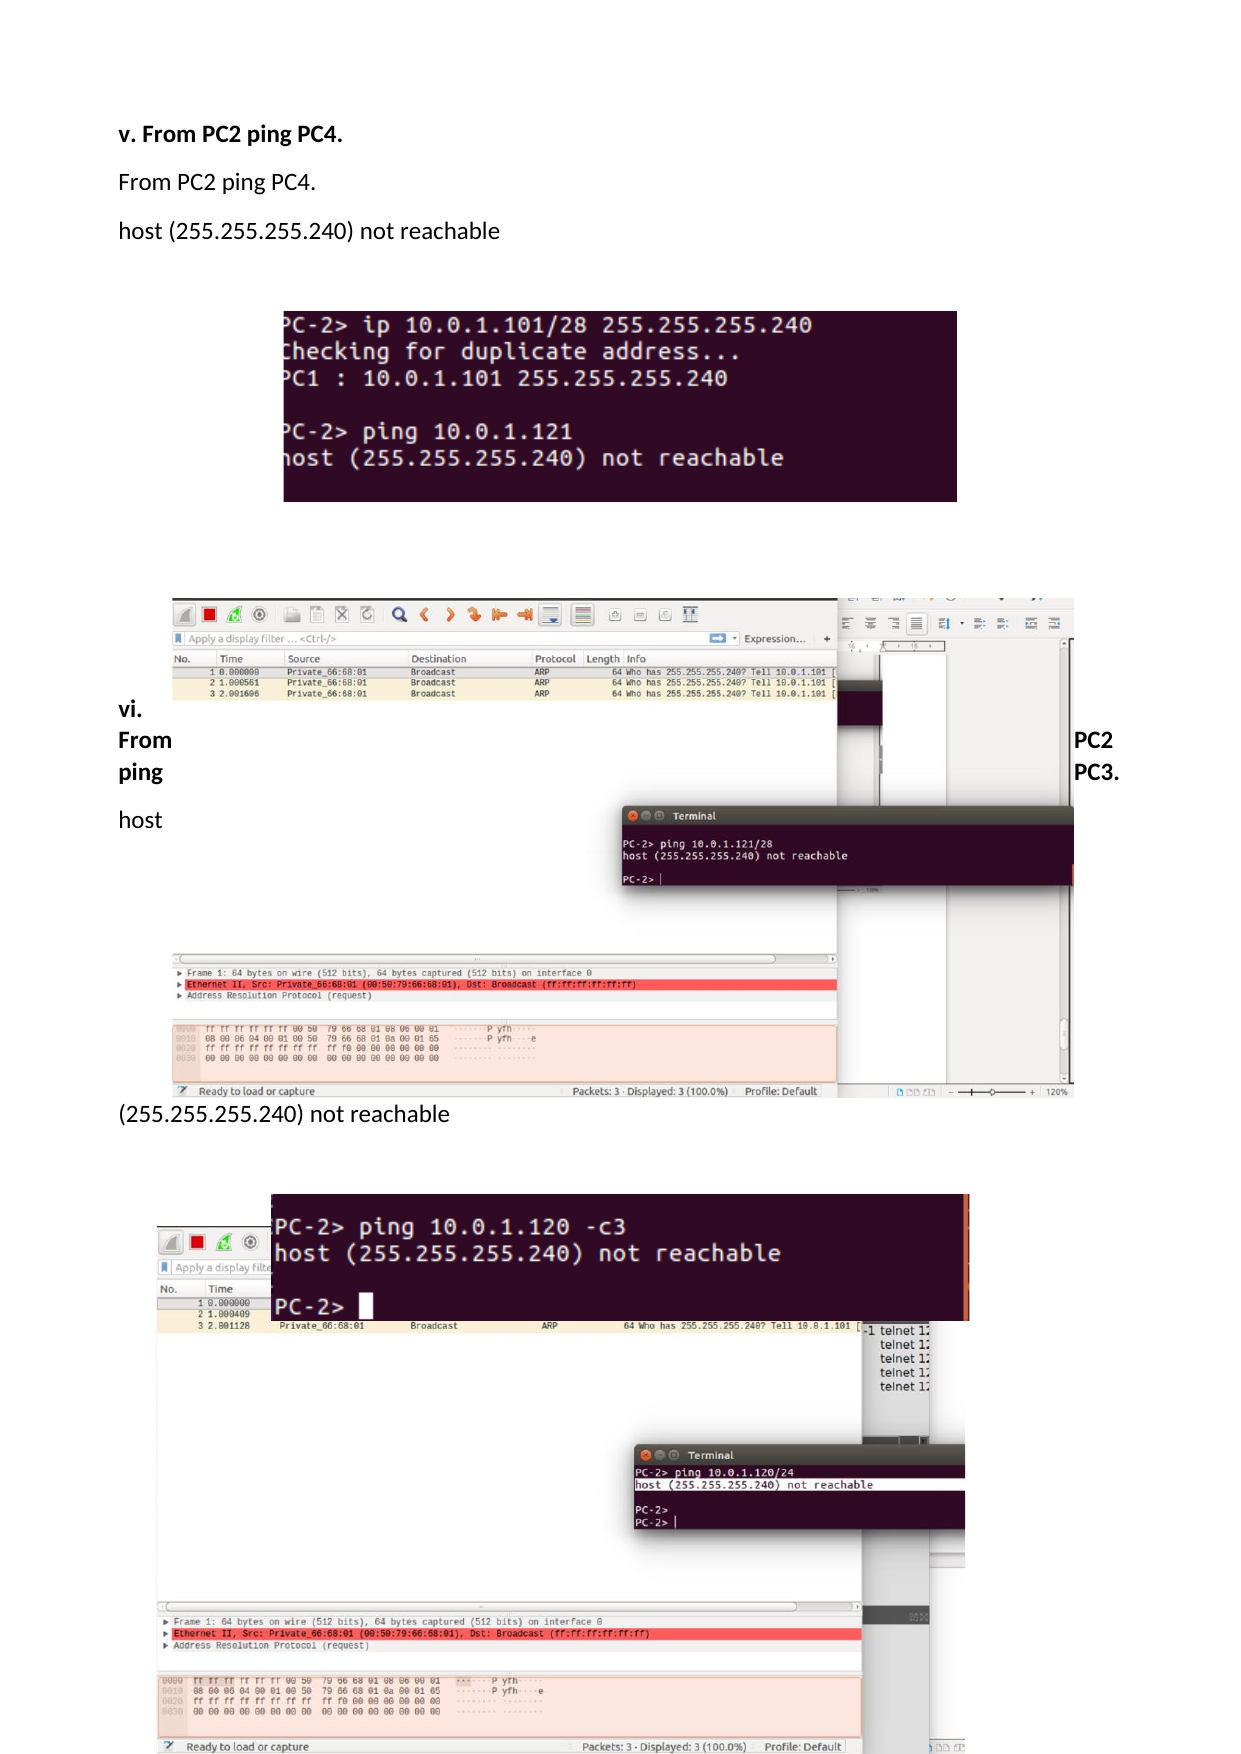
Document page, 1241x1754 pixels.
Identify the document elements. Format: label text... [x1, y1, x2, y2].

text host (255.255.255.240) not reachable [118, 215, 1122, 245]
picture [172, 598, 1074, 1098]
text v. From PC2 ping PC4. [118, 118, 1122, 149]
text vi. From PC2 ping PC3. [118, 693, 172, 787]
text vi. From PC2 ping PC3. [1074, 693, 1122, 787]
text host (255.255.255.240) not reachable [118, 804, 1122, 1128]
text From PC2 ping PC4. [118, 166, 1122, 197]
picture [283, 311, 957, 502]
picture [156, 1194, 970, 1754]
